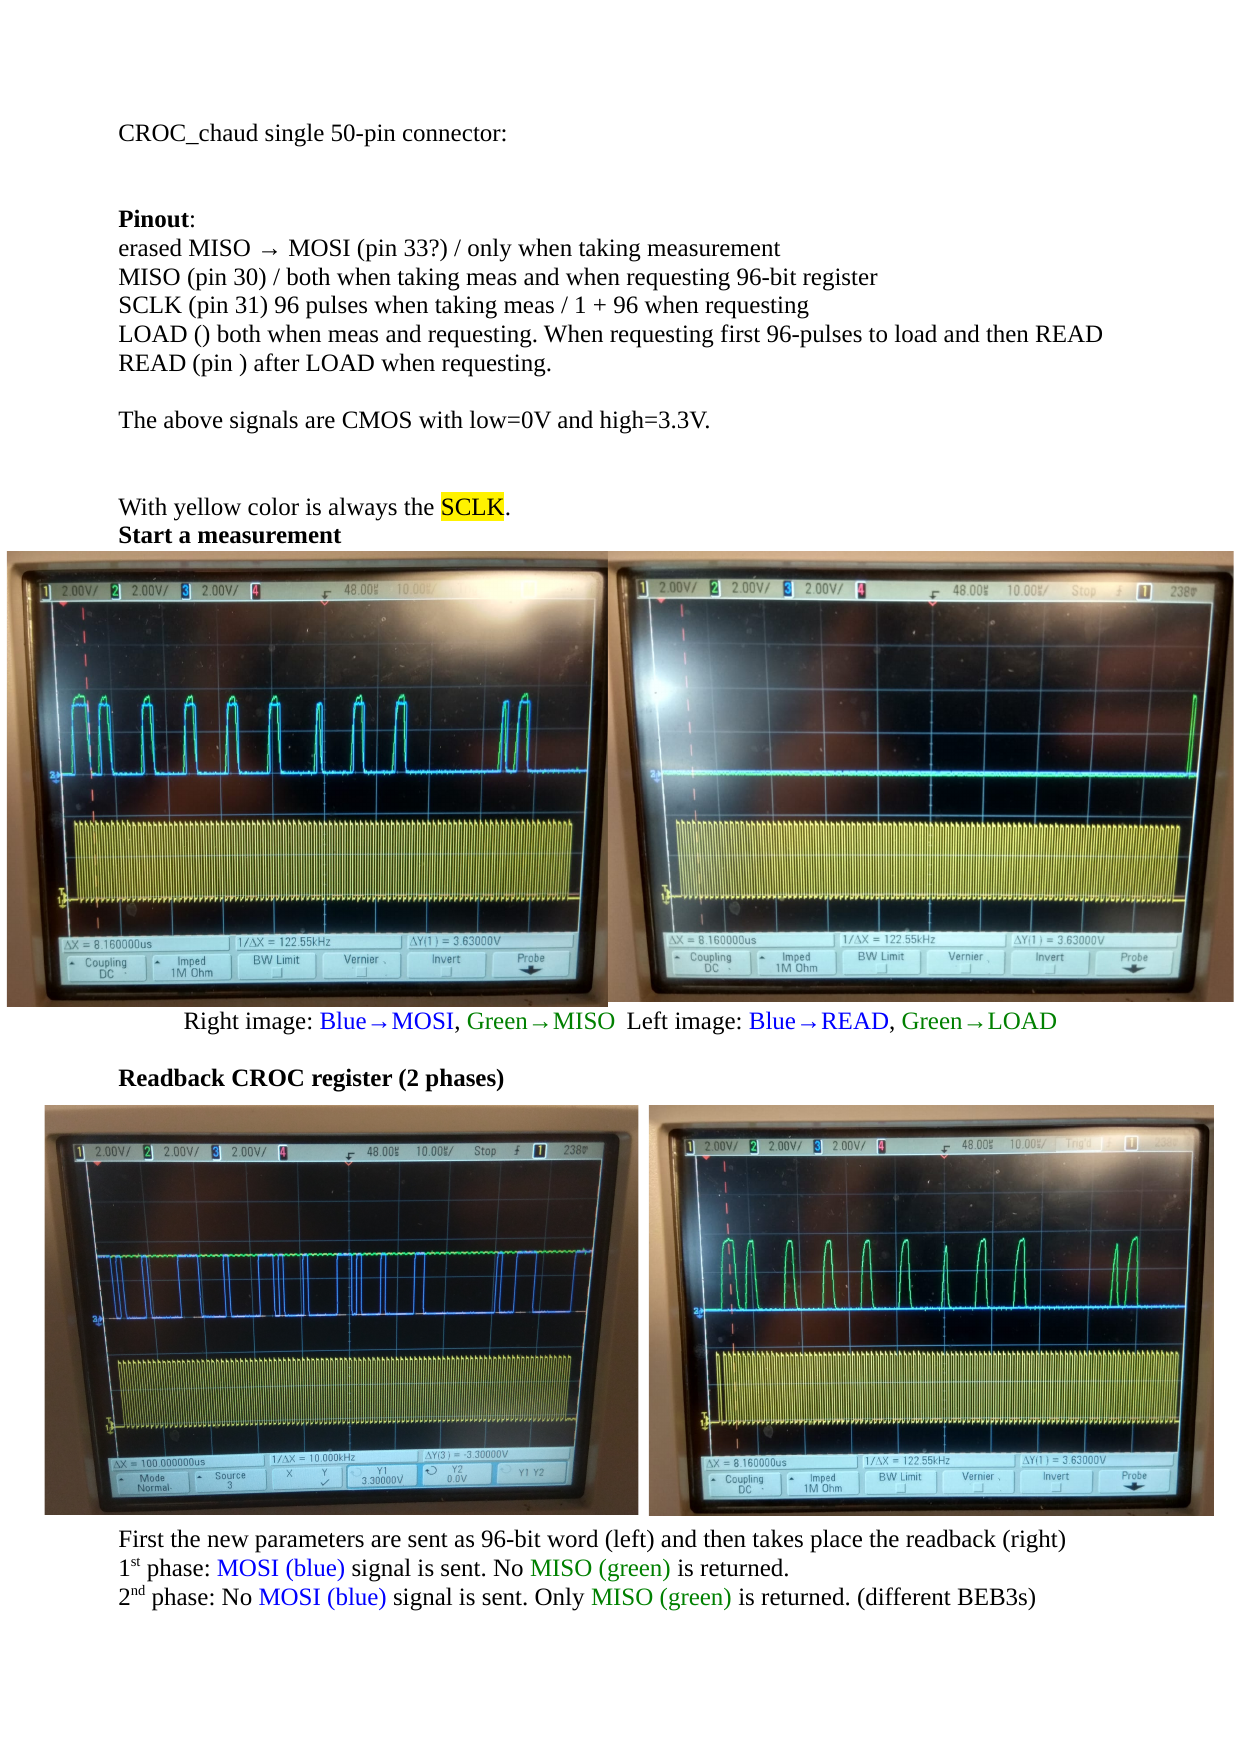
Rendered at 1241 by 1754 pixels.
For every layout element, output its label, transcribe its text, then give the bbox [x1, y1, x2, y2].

text CROC_chaud single 50-pin connector: [118, 118, 1122, 147]
picture [44, 1105, 639, 1515]
text With yellow color is always the SCLK. [118, 492, 1122, 521]
text Right image: Blue→MOSI, Green→MISO Left image: Blue→READ, Green→LOAD [118, 1002, 1122, 1035]
text Pinout: [118, 204, 1122, 233]
text 2nd phase: No MOSI (blue) signal is sent. Only MISO (green) is returned. (different BEB3s) [118, 1582, 1122, 1611]
text MISO (pin 30) / both when taking meas and when requesting 96-bit register [118, 262, 1122, 291]
text READ (pin ) after LOAD when requesting. [118, 348, 1122, 377]
text SCLK (pin 31) 96 pulses when taking meas / 1 + 96 when requesting [118, 291, 1122, 319]
text The above signals are CMOS with low=0V and high=3.3V. [118, 406, 1122, 434]
picture [6, 551, 1234, 1007]
text First the new parameters are sent as 96-bit word (left) and then takes place the readback (right) [118, 1092, 1122, 1553]
text Readback CROC register (2 phases) [118, 1063, 1122, 1092]
text erased MISO → MOSI (pin 33?) / only when taking measurement [118, 233, 1122, 262]
text Start a measurement [118, 521, 1122, 549]
text 1st phase: MOSI (blue) signal is sent. No MISO (green) is returned. [118, 1553, 1122, 1582]
picture [648, 1105, 1214, 1516]
text LOAD () both when meas and requesting. When requesting first 96-pulses to load and then READ [118, 319, 1122, 348]
